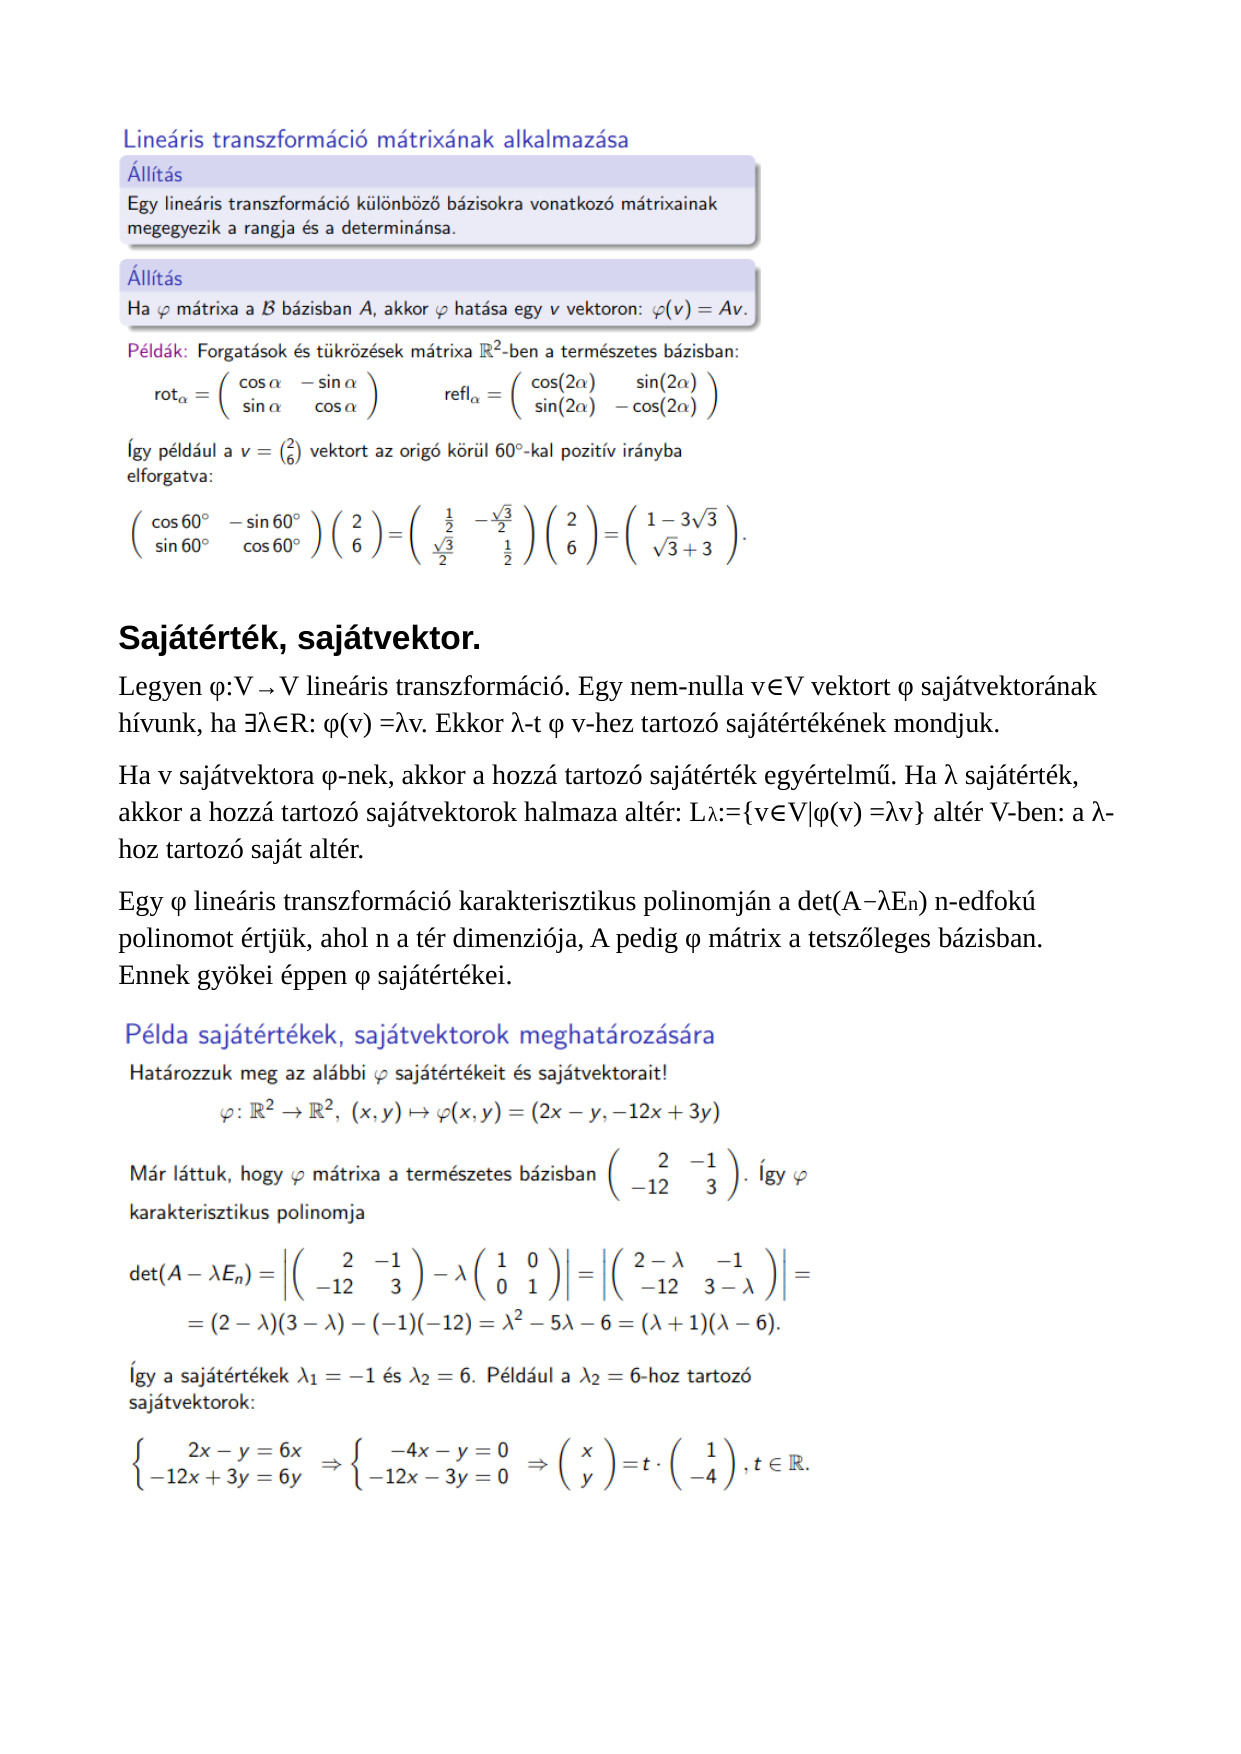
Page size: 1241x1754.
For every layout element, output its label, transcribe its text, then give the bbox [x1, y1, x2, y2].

subtitle Sajátérték, sajátvektor. [118, 618, 1122, 656]
text Ha v sajátvektora φ-nek, akkor a hozzá tartozó sajátérték egyértelmű. Ha λ sajátérték, akkor a hozzá tartozó sajátvektorok halmaza altér: Lλ:={v∈V|φ(v) =λv} altér V-ben: a λ-hoz tartozó saját altér. [118, 758, 1122, 864]
text Legyen φ:V→V lineáris transzformáció. Egy nem-nulla v∈V vektort φ sajátvektorának hívunk, ha ∃λ∈R: φ(v) =λv. Ekkor λ-t φ v-hez tartozó sajátértékének mondjuk. [118, 669, 1122, 738]
picture [118, 118, 762, 577]
picture [118, 1010, 824, 1511]
text Egy φ lineáris transzformáció karakterisztikus polinomján a det(A−λEn) n-edfokú polinomot értjük, ahol n a tér dimenziója, A pedig φ mátrix a tetszőleges bázisban. Ennek gyökei éppen φ sajátértékei. [118, 884, 1122, 991]
